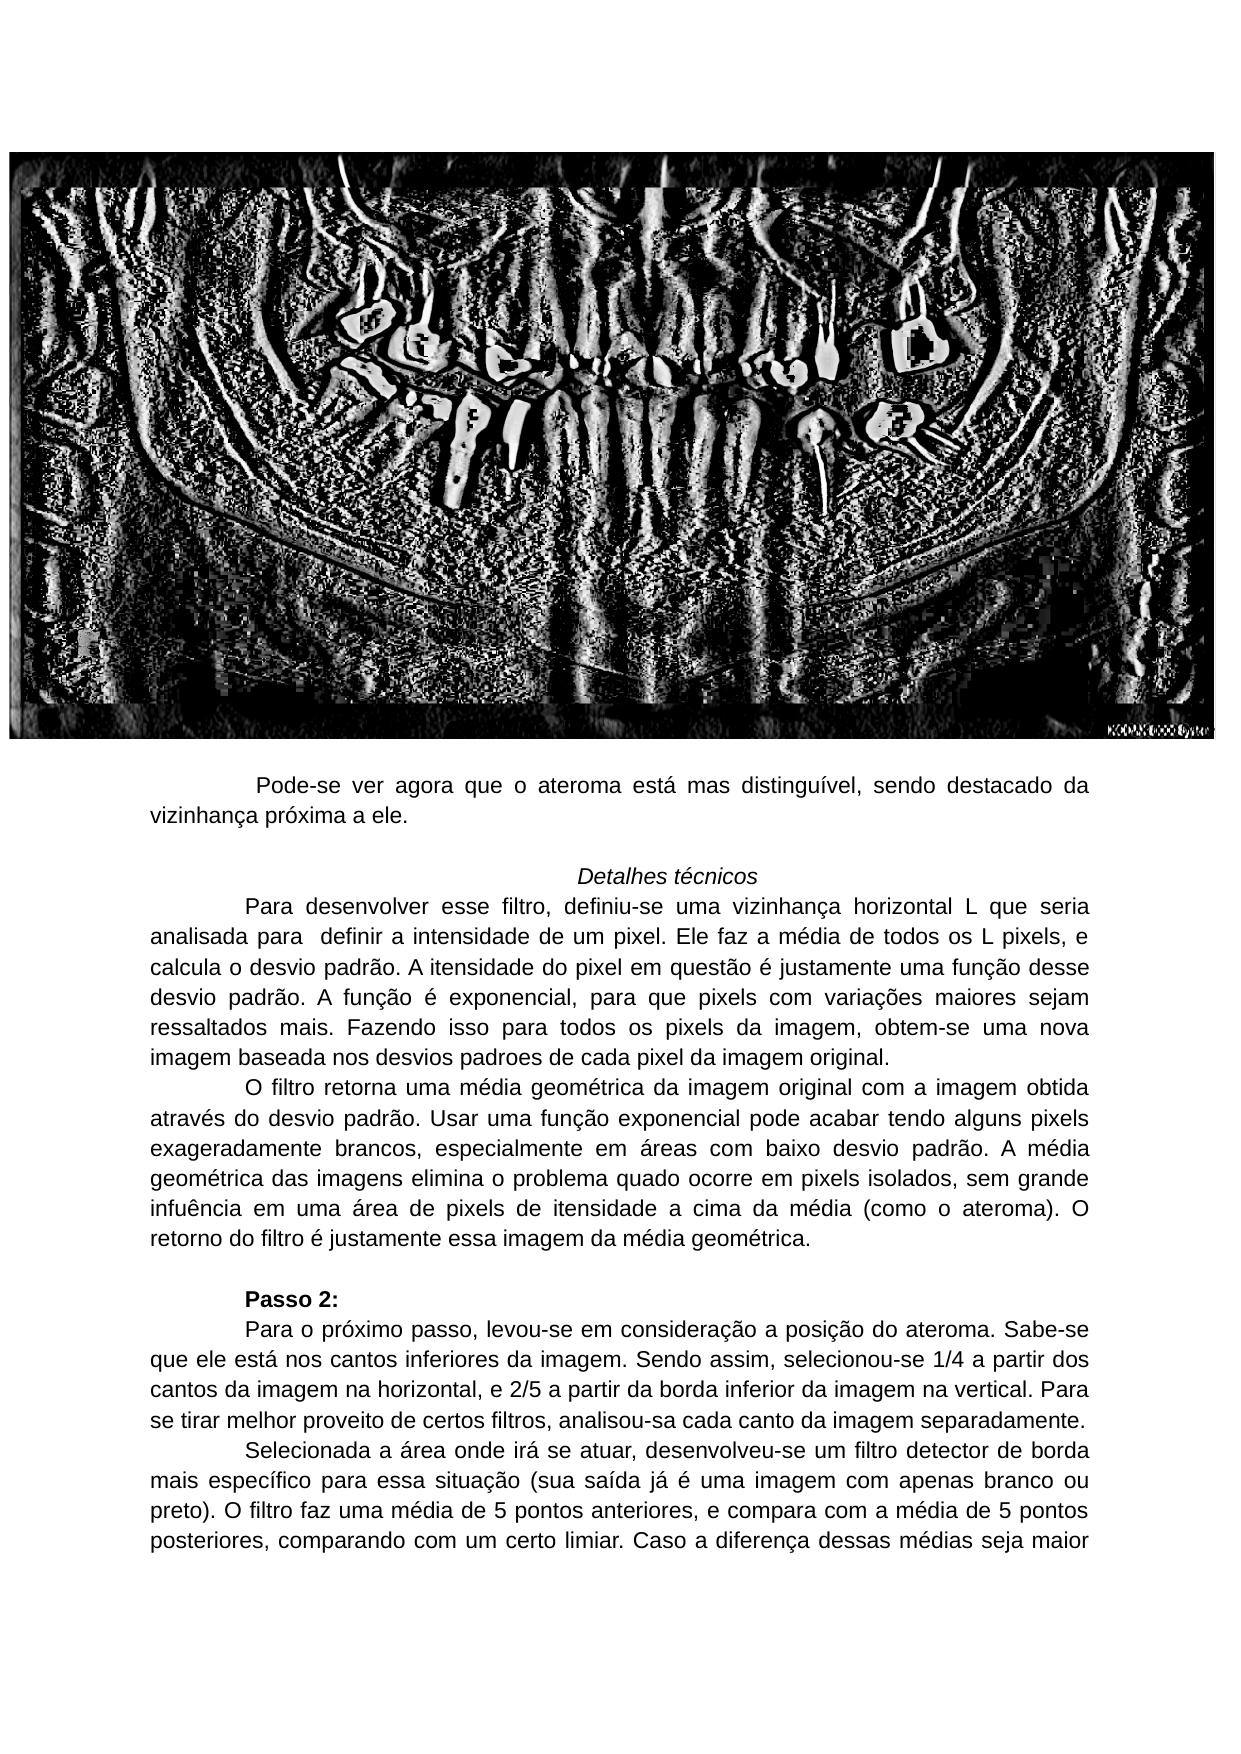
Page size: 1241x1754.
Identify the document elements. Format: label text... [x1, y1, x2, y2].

text O filtro retorna uma média geométrica da imagem original com a imagem obtida através do desvio padrão. Usar uma função exponencial pode acabar tendo alguns pixels exageradamente brancos, especialmente em áreas com baixo desvio padrão. A média geométrica das imagens elimina o problema quado ocorre em pixels isolados, sem grande infuência em uma área de pixels de itensidade a cima da média (como o ateroma). O retorno do filtro é justamente essa imagem da média geométrica. [150, 1074, 1090, 1252]
text Detalhes técnicos [150, 863, 1090, 889]
text Selecionada a área onde irá se atuar, desenvolveu-se um filtro detector de borda mais específico para essa situação (sua saída já é uma imagem com apenas branco ou preto). O filtro faz uma média de 5 pontos anteriores, e compara com a média de 5 pontos posteriores, comparando com um certo limiar. Caso a diferença dessas médias seja maior [150, 1437, 1090, 1554]
text Passo 2: [150, 1286, 1090, 1312]
picture [9, 152, 1216, 739]
text Para desenvolver esse filtro, definiu-se uma vizinhança horizontal L que seria analisada para definir a intensidade de um pixel. Ele faz a média de todos os L pixels, e calcula o desvio padrão. A itensidade do pixel em questão é justamente uma função desse desvio padrão. A função é exponencial, para que pixels com variações maiores sejam ressaltados mais. Fazendo isso para todos os pixels da imagem, obtem-se uma nova imagem baseada nos desvios padroes de cada pixel da imagem original. [150, 893, 1090, 1070]
text Para o próximo passo, levou-se em consideração a posição do ateroma. Sabe-se que ele está nos cantos inferiores da imagem. Sendo assim, selecionou-se 1/4 a partir dos cantos da imagem na horizontal, e 2/5 a partir da borda inferior da imagem na vertical. Para se tirar melhor proveito de certos filtros, analisou-sa cada canto da imagem separadamente. [150, 1316, 1090, 1433]
text Pode-se ver agora que o ateroma está mas distinguível, sendo destacado da vizinhança próxima a ele. [150, 772, 1090, 829]
